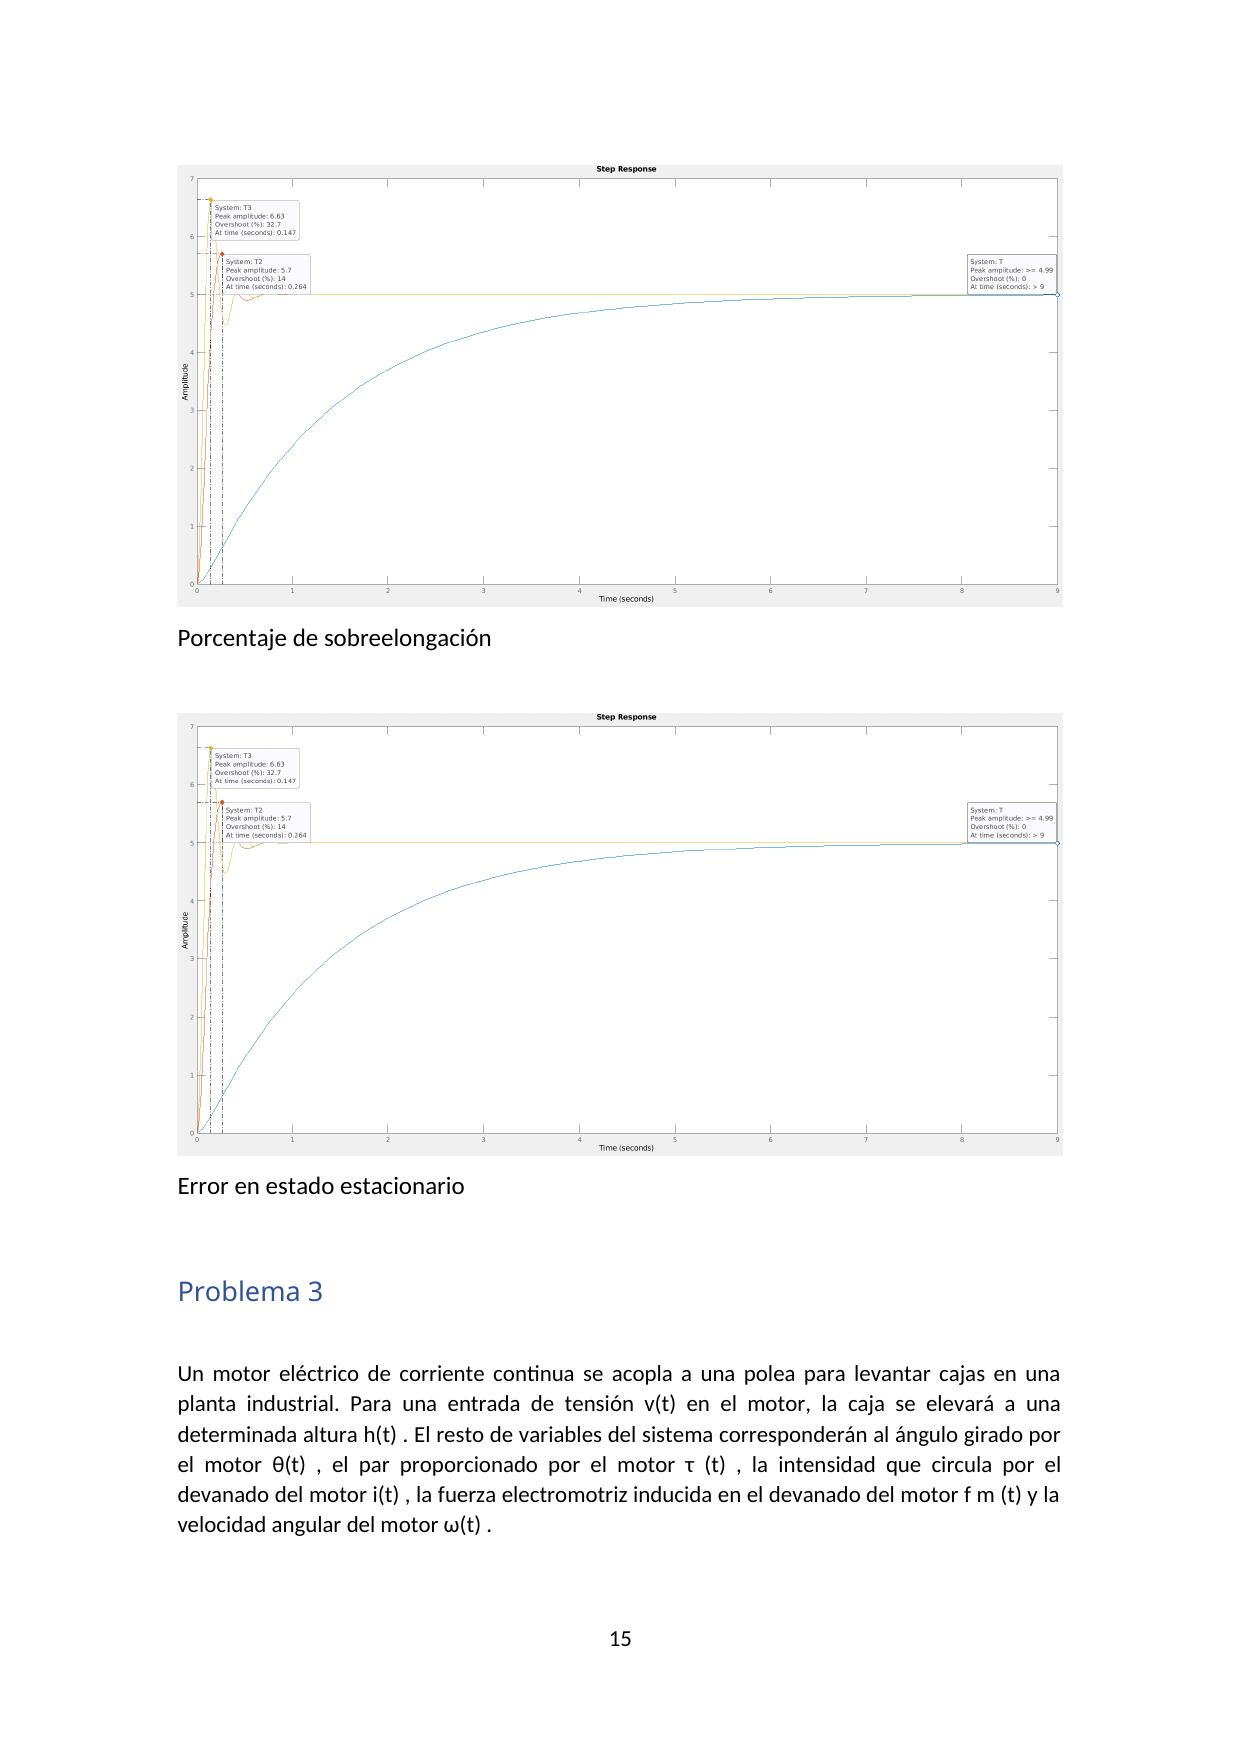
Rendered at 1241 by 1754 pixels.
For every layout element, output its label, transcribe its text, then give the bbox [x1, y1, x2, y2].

picture [177, 713, 1063, 1156]
text Porcentaje de sobreelongación [177, 607, 1063, 652]
text Un motor eléctrico de corriente continua se acopla a una polea para levantar cajas en una planta industrial. Para una entrada de tensión v(t) en el motor, la caja se elevará a una determinada altura h(t) . El resto de variables del sistema corresponderán al ángulo girado por el motor θ(t) , el par proporcionado por el motor τ (t) , la intensidad que circula por el devanado del motor i(t) , la fuerza electromotriz inducida en el devanado del motor f m (t) y la velocidad angular del motor ω(t) . [177, 1359, 1063, 1538]
subtitle Problema 3 [177, 1273, 1063, 1309]
text Error en estado estacionario [177, 1156, 1063, 1201]
picture [177, 165, 1063, 607]
